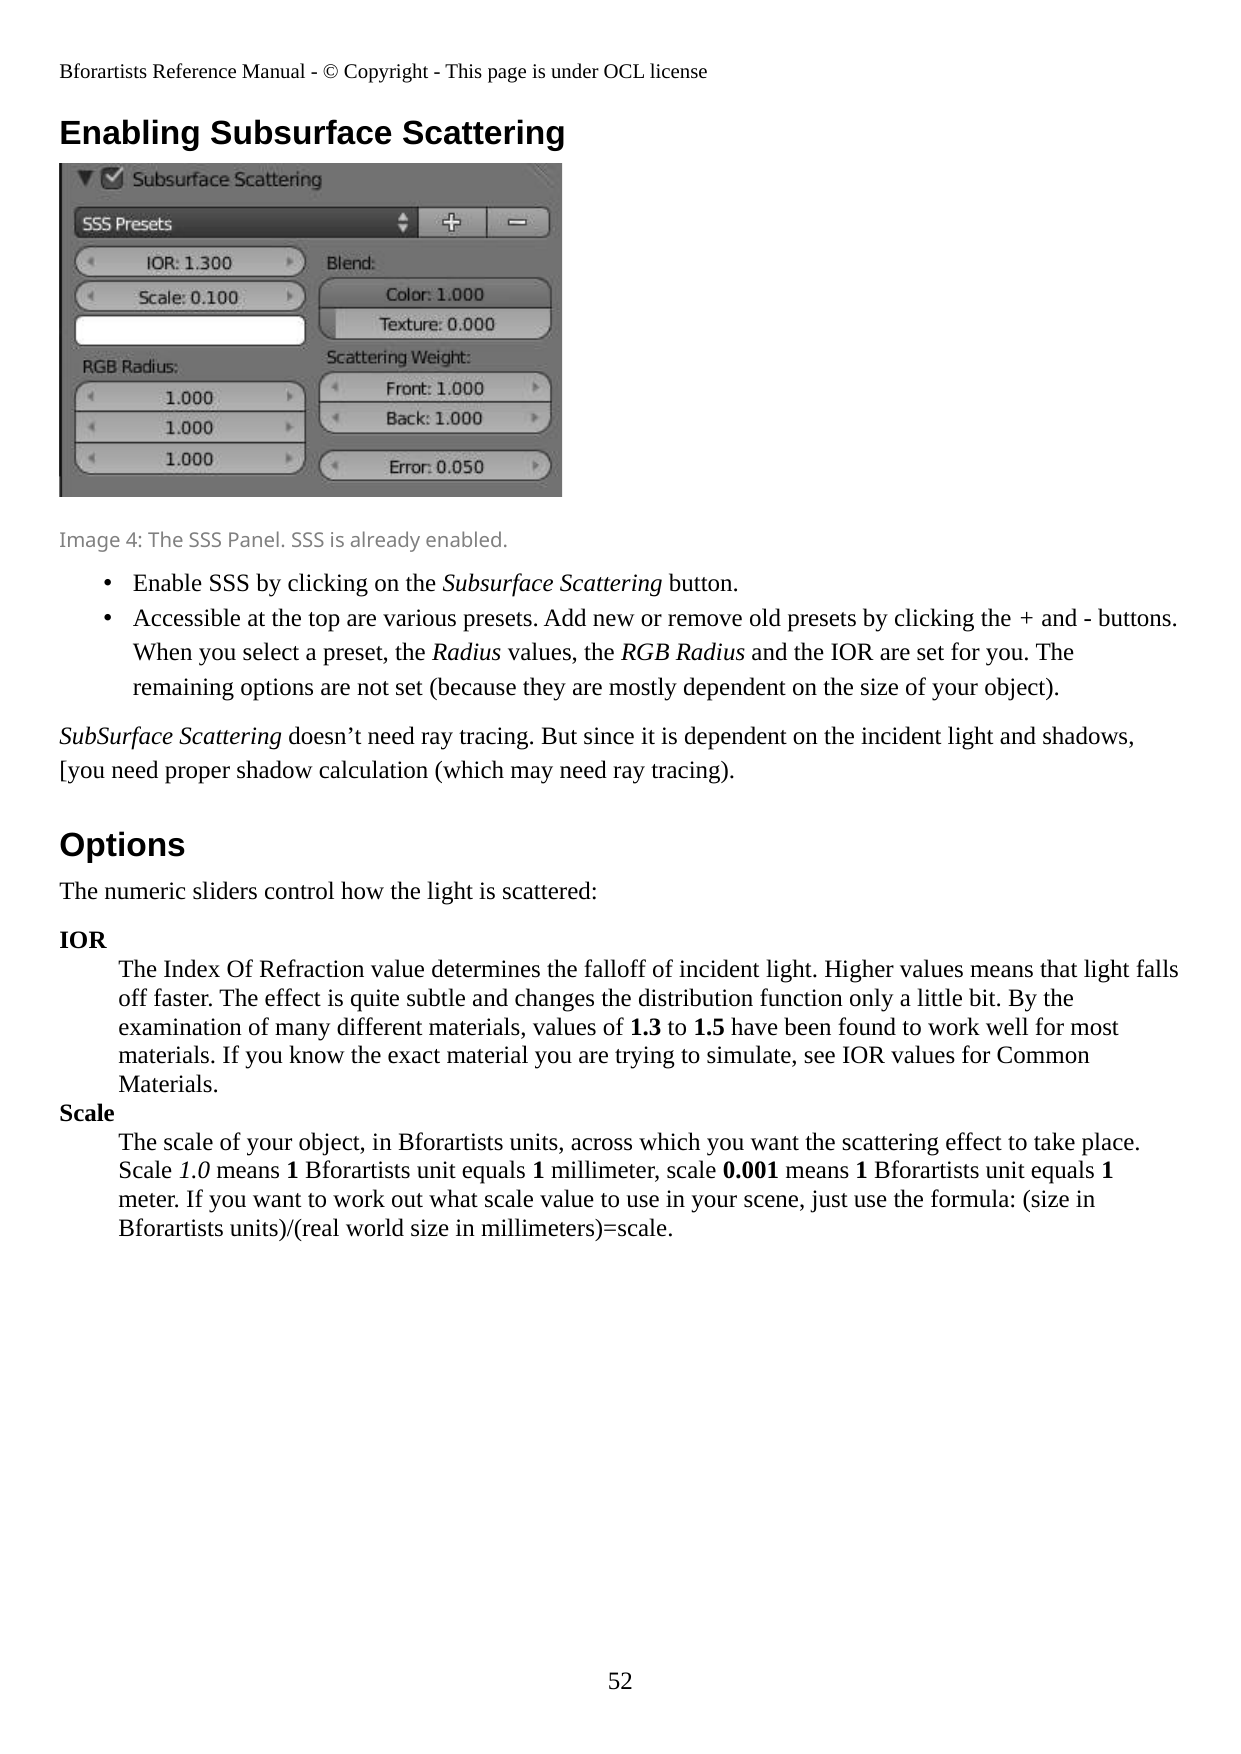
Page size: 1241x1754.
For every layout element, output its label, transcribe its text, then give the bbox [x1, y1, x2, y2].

text SubSurface Scattering doesn’t need ray tracing. But since it is dependent on the incident light and shadows, [you need proper shadow calculation (which may need ray tracing). [59, 721, 1181, 784]
list The scale of your object, in Bforartists units, across which you want the scattering effect to take place. Scale 1.0 means 1 Bforartists unit equals 1 millimeter, scale 0.001 means 1 Bforartists unit equals 1 meter. If you want to work out what scale value to use in your scene, just use the formula: (size in Bforartists units)/(real world size in millimeters)=scale. [118, 1127, 1181, 1242]
list The Index Of Refraction value determines the falloff of incident light. Higher values means that light falls off faster. The effect is quite subtle and changes the distribution function only a little bit. By the examination of many different materials, values of 1.3 to 1.5 have been found to work well for most materials. If you know the exact material you are trying to simulate, see IOR values for Common Materials. [118, 954, 1181, 1098]
subtitle Scale [59, 1098, 1181, 1127]
subtitle Enabling Subsurface Scattering [59, 113, 1181, 151]
text The numeric sliders control how the light is scattered: [59, 876, 1181, 905]
picture [59, 163, 563, 497]
text Image 4: The SSS Panel. SSS is already enabled. [59, 522, 1181, 554]
subtitle Options [59, 825, 1181, 864]
list Accessible at the top are various presets. Add new or remove old presets by clicking the + and - buttons. When you select a preset, the Radius values, the RGB Radius and the IOR are set for you. The remaining options are not set (because they are mostly dependent on the size of your object). [103, 603, 1181, 701]
list Enable SSS by clicking on the Subsurface Scattering button. [103, 568, 1181, 597]
subtitle IOR [59, 925, 1181, 954]
